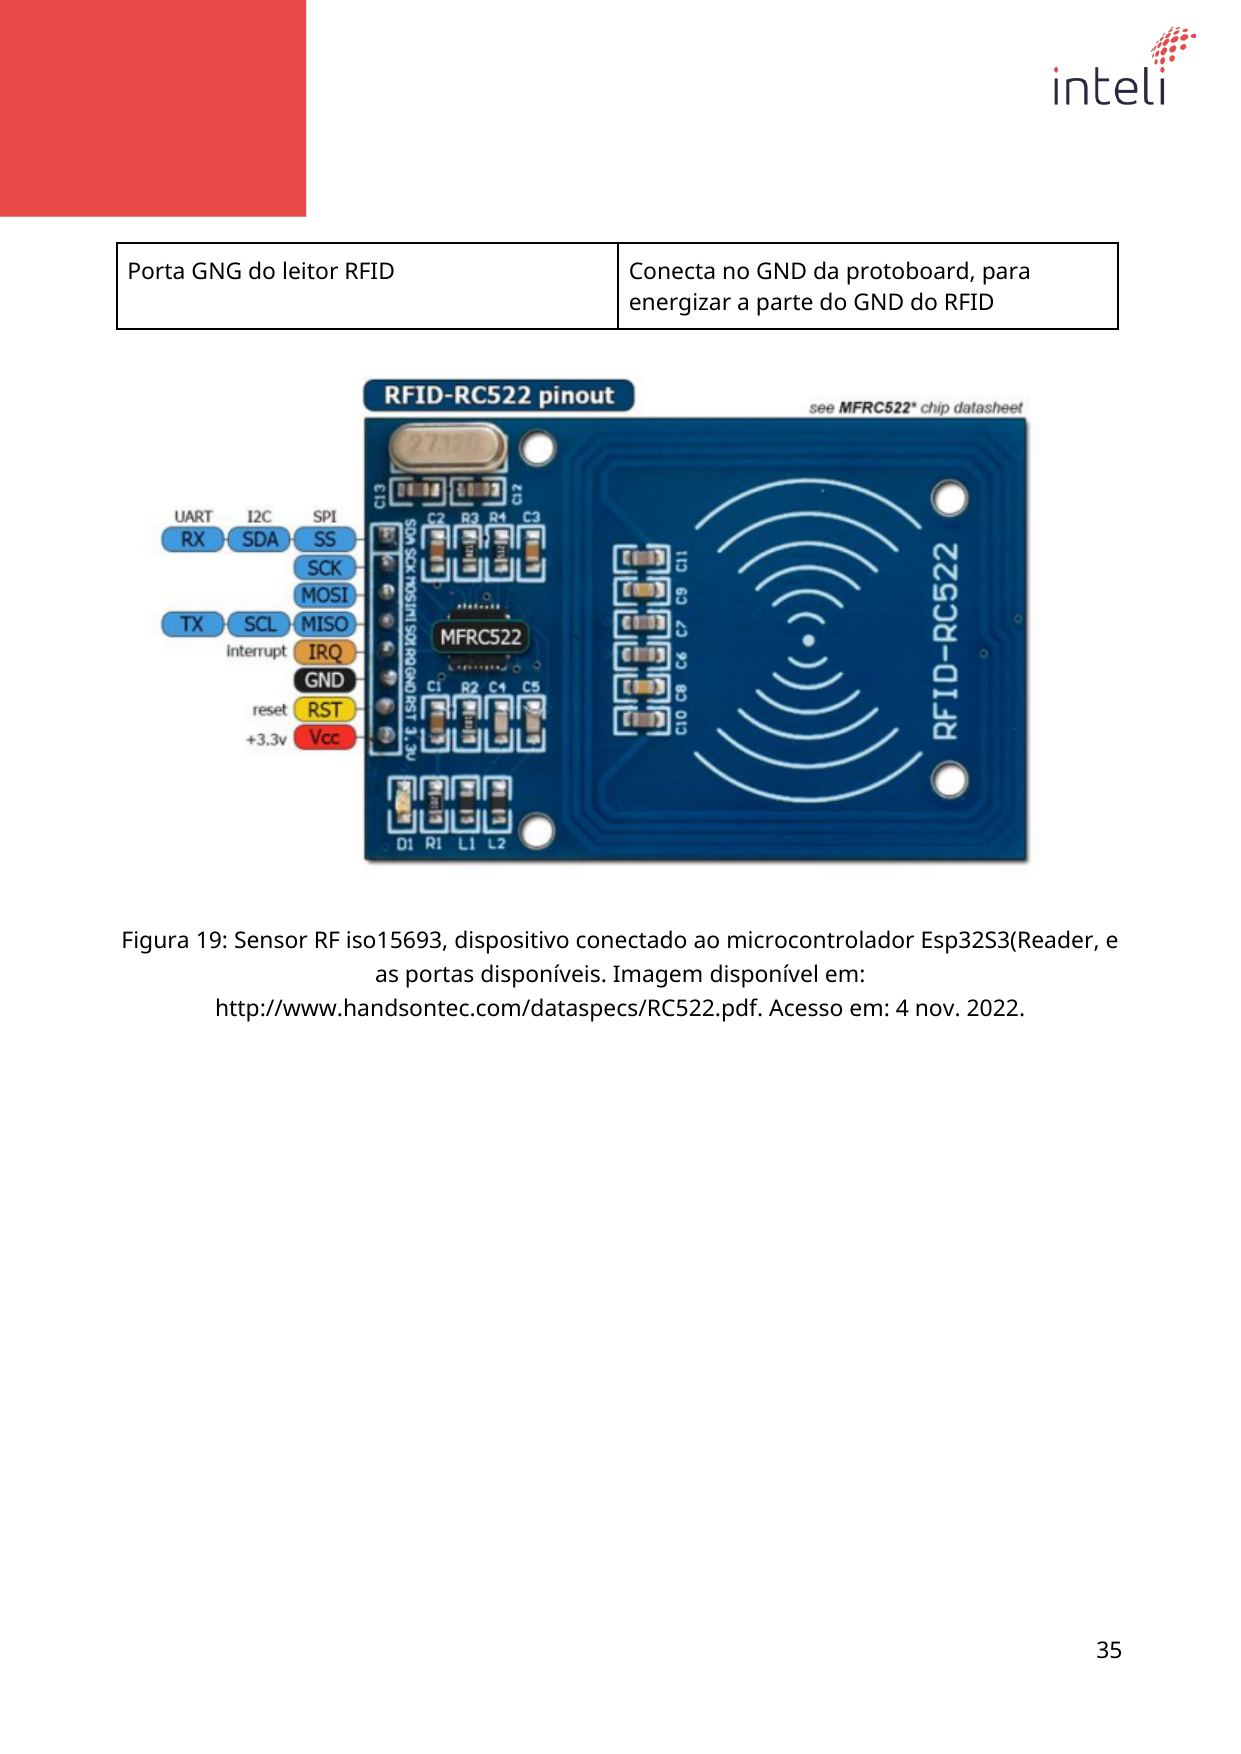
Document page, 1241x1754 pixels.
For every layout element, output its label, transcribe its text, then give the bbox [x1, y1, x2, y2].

text Figura 19: Sensor RF iso15693, dispositivo conectado ao microcontrolador Esp32S3(Reader, e as portas disponíveis. Imagem disponível em: http://www.handsontec.com/dataspecs/RC522.pdf. Acesso em: 4 nov. 2022. [118, 924, 1122, 1023]
picture [0, 0, 307, 217]
table_cell Porta GNG do leitor RFID [118, 244, 617, 327]
picture [118, 365, 1059, 920]
table_cell Conecta no GND da protoboard, para energizar a parte do GND do RFID [619, 244, 1117, 327]
picture [1054, 27, 1197, 105]
